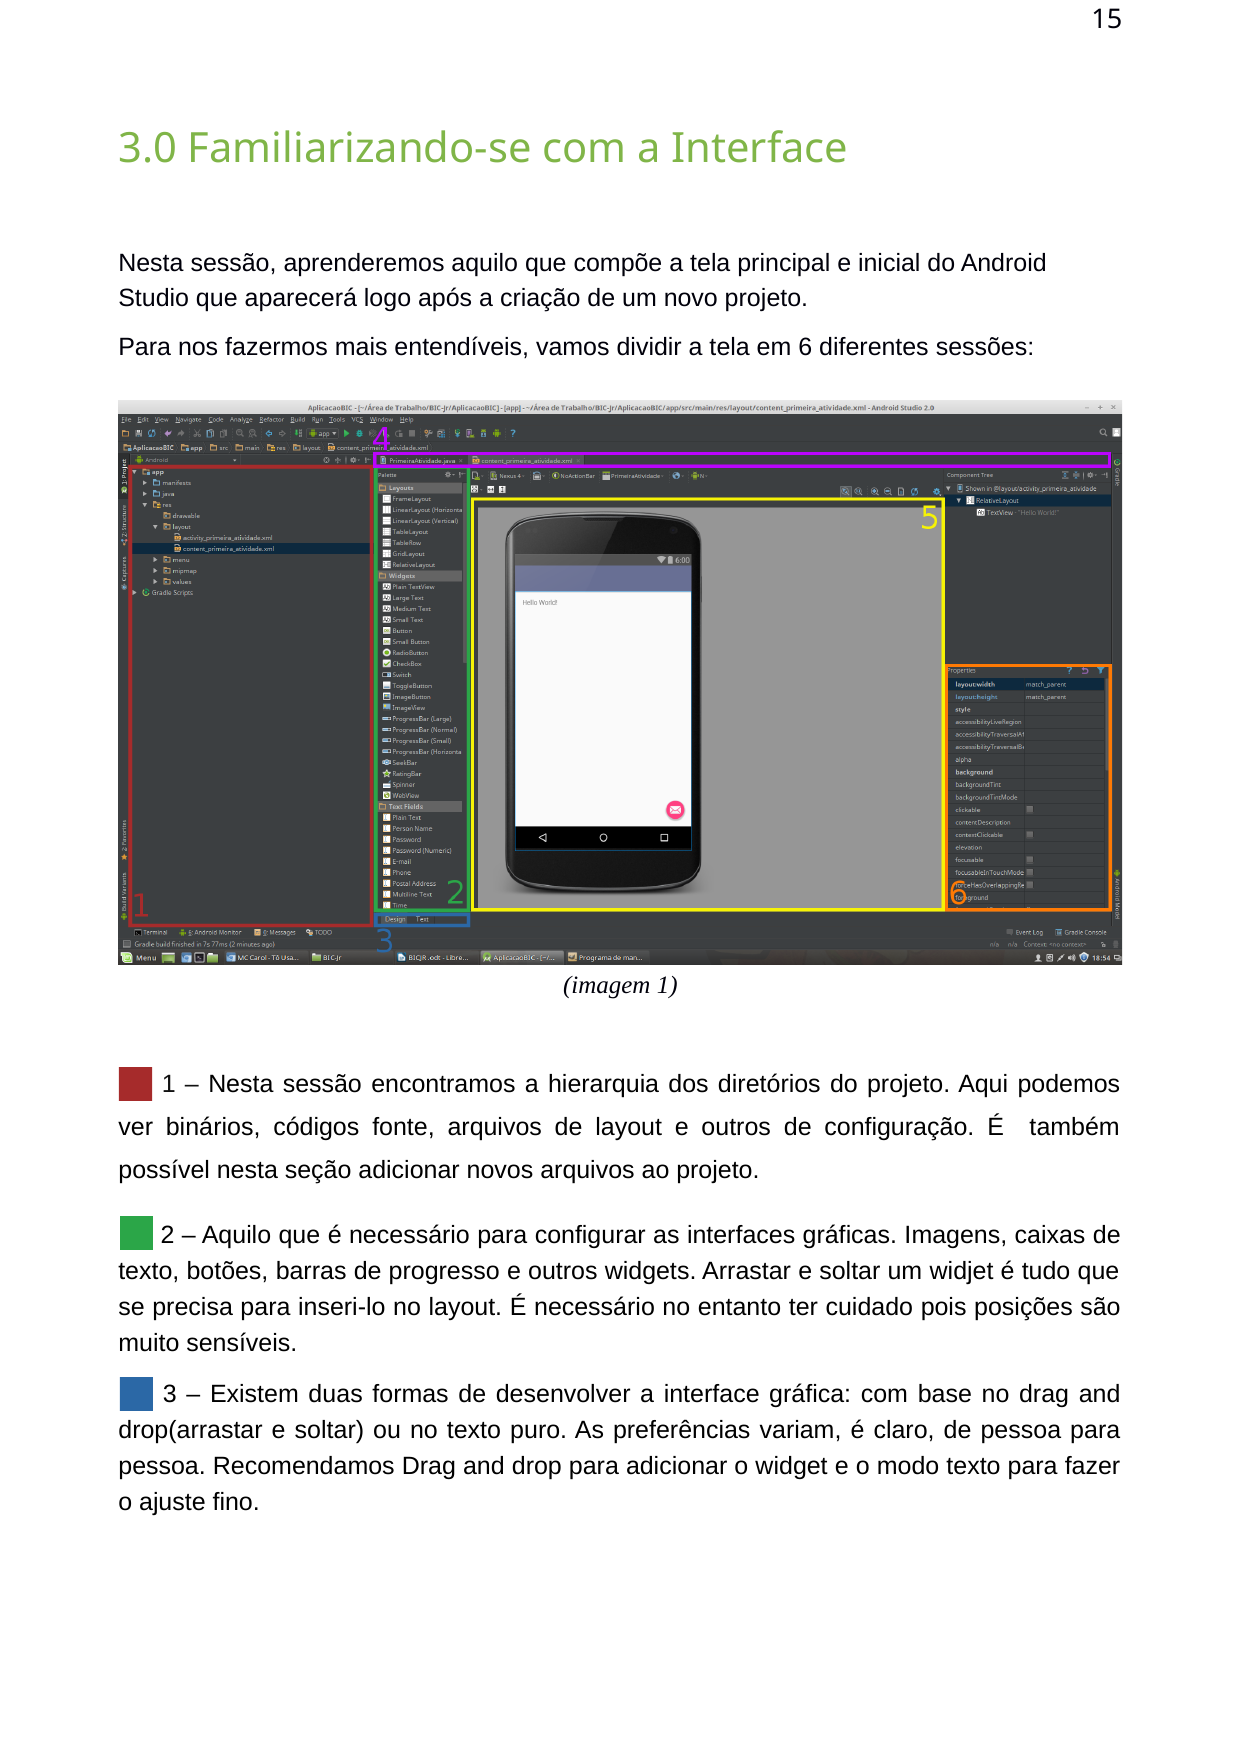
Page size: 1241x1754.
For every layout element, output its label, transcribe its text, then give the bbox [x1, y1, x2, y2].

text 3 – Existem duas formas de desenvolver a interface gráfica: com base no drag and drop(arrastar e soltar) ou no texto puro. As preferências variam, é claro, de pessoa para pessoa. Recomendamos Drag and drop para adicionar o widget e o modo texto para fazer o ajuste fino. [118, 1372, 1122, 1516]
text Para nos fazermos mais entendíveis, vamos dividir a tela em 6 diferentes sessões: [118, 332, 1122, 361]
text 1 – Nesta sessão encontramos a hierarquia dos diretórios do projeto. Aqui podemos ver binários, códigos fonte, arquivos de layout e outros de configuração. É também possível nesta seção adicionar novos arquivos ao projeto. [118, 1069, 1122, 1184]
picture [119, 1377, 153, 1411]
text Nesta sessão, aprenderemos aquilo que compõe a tela principal e inicial do Android Studio que aparecerá logo após a criação de um novo projeto. [118, 248, 1122, 312]
subtitle 3.0 Familiarizando-se com a Interface [118, 118, 1122, 175]
text (imagem 1) [118, 965, 1122, 999]
picture [118, 400, 1123, 965]
text 2 – Aquilo que é necessário para configurar as interfaces gráficas. Imagens, caixas de texto, botões, barras de progresso e outros widgets. Arrastar e soltar um widjet é tudo que se precisa para inseri-lo no layout. É necessário no entanto ter cuidado pois posições são muito sensíveis. [118, 1213, 1122, 1356]
picture [118, 1067, 153, 1101]
text [118, 381, 1122, 400]
picture [120, 1216, 153, 1250]
